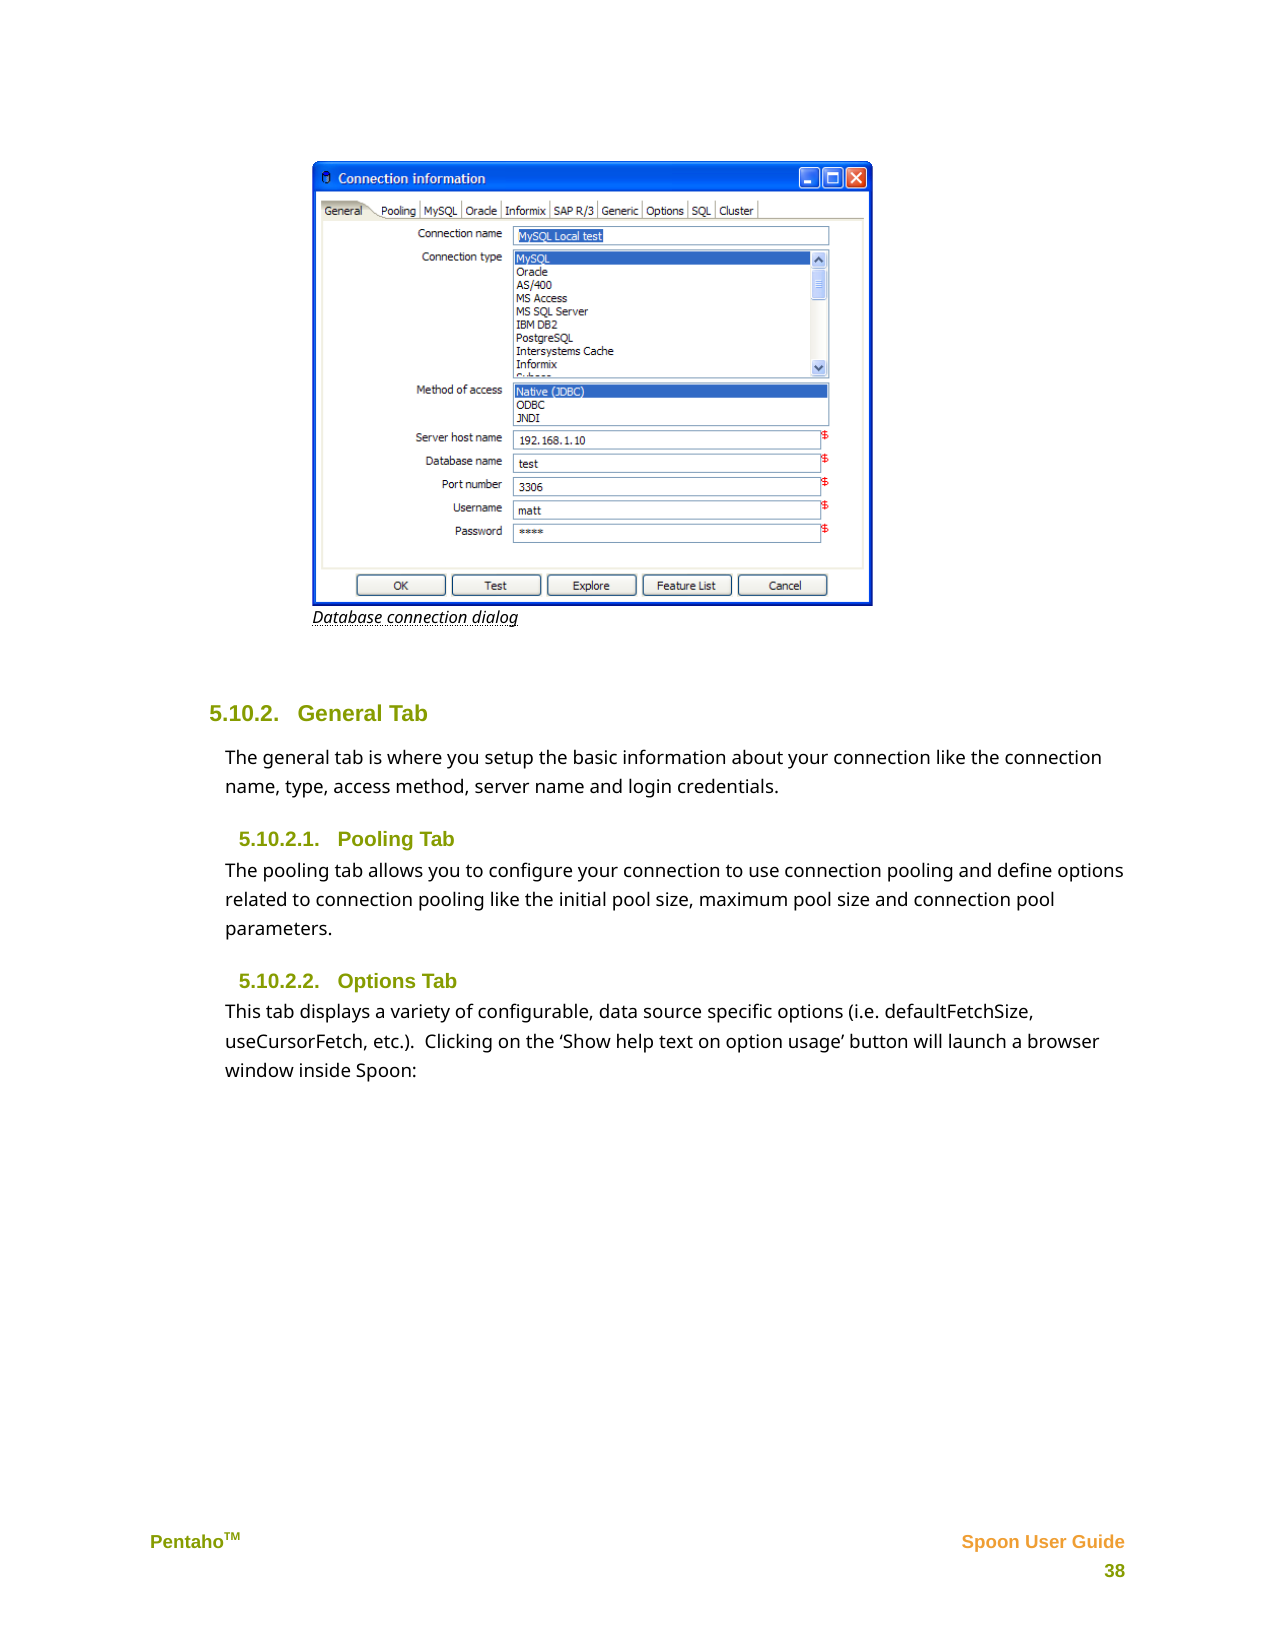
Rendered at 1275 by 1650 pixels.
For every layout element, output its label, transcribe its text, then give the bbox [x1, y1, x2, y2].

text The general tab is where you setup the basic information about your connection like the connection name, type, access method, server name and login credentials. [225, 741, 1125, 799]
subtitle General Tab [209, 694, 1125, 729]
picture [312, 161, 873, 606]
subtitle Pooling Tab [239, 818, 1125, 853]
subtitle Options Tab [239, 960, 1125, 995]
text The pooling tab allows you to configure your connection to use connection pooling and define options related to connection pooling like the initial pool size, maximum pool size and connection pool parameters. [225, 854, 1125, 941]
text This tab displays a variety of configurable, data source specific options (i.e. defaultFetchSize, useCursorFetch, etc.). Clicking on the ‘Show help text on option usage’ button will launch a browser window inside Spoon: [225, 996, 1125, 1083]
text Database connection dialog [312, 606, 792, 629]
